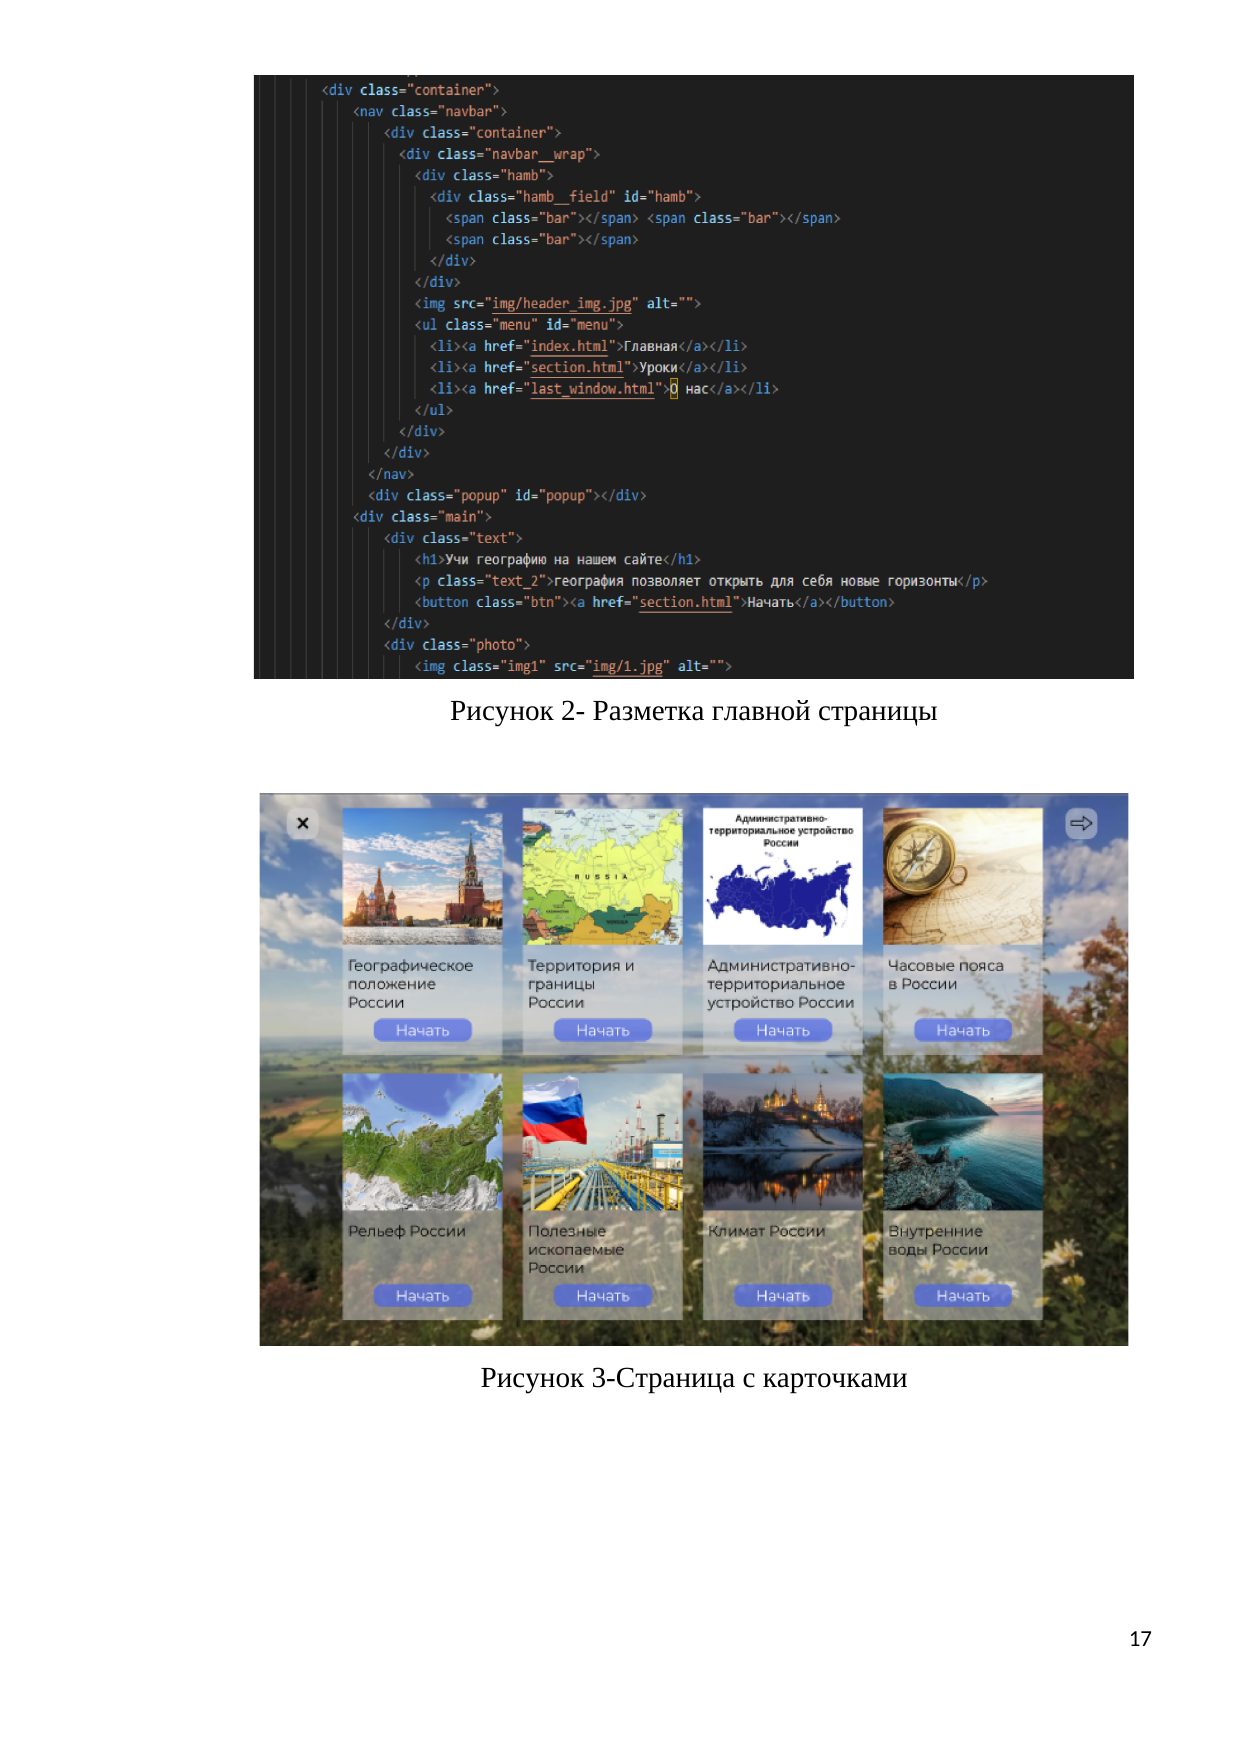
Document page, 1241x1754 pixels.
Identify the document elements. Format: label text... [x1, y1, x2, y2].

text Рисунок 3-Страница с карточками [162, 1360, 1152, 1393]
text Рисунок 2- Разметка главной страницы [162, 693, 1152, 726]
